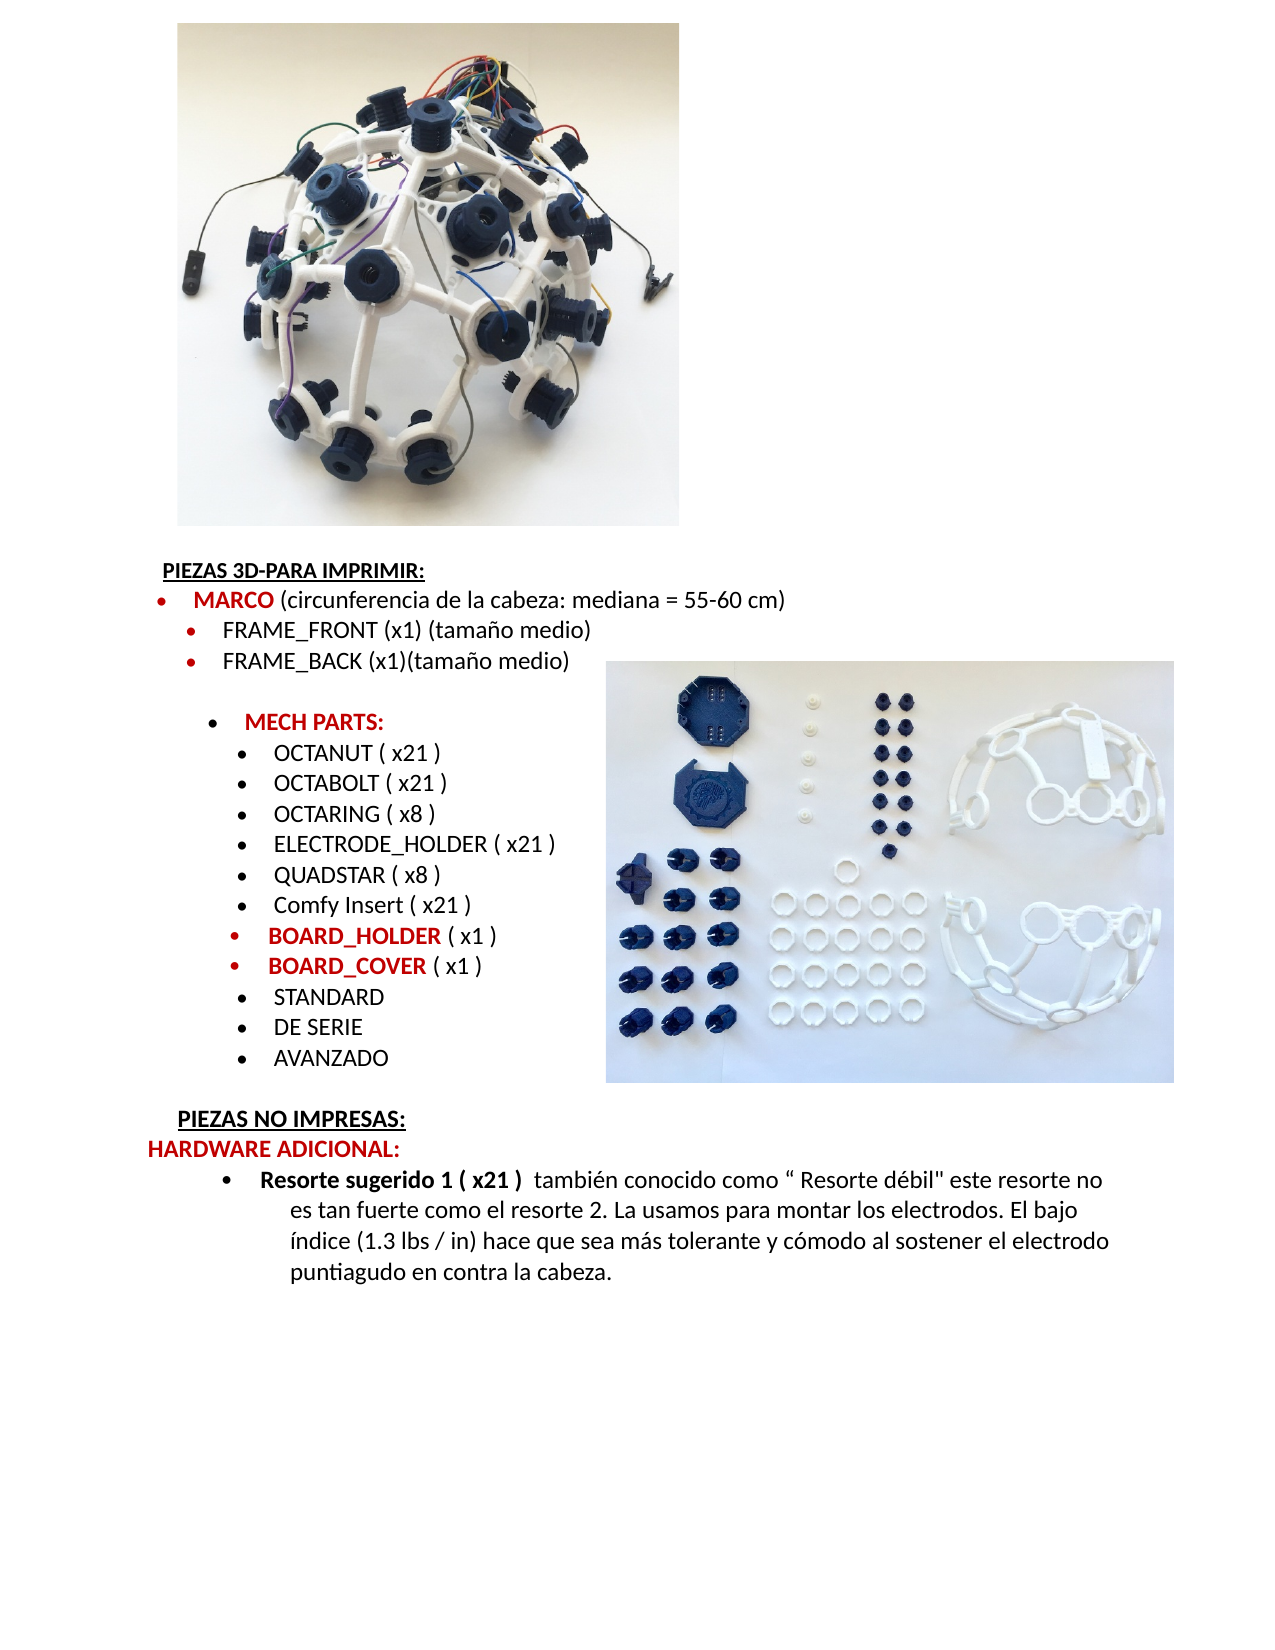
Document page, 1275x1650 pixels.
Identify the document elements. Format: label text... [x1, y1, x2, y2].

list FRAME_BACK (x1)(tamaño medio) [185, 645, 1122, 676]
list MARCO (circunferencia de la cabeza: mediana = 55-60 cm) [156, 584, 1122, 615]
text PIEZAS 3D-PARA IMPRIMIR: [162, 556, 1122, 584]
list Comfy Insert ( x21 ) [236, 889, 605, 920]
list QUADSTAR ( x8 ) [236, 859, 605, 889]
list DE SERIE [236, 1011, 605, 1042]
list OCTARING ( x8 ) [236, 798, 605, 828]
text HARDWARE ADICIONAL: [148, 1133, 1122, 1164]
list ELECTRODE_HOLDER ( x21 ) [236, 828, 605, 859]
list STANDARD [236, 981, 605, 1011]
list BOARD_COVER ( x1 ) [231, 950, 605, 981]
list Resorte sugerido 1 ( x21 ) también conocido como “ Resorte débil" este resorte no es tan fuerte como el resorte 2. La usamos para montar los electrodos. El bajo índice (1.3 lbs / in) hace que sea más tolerante y cómodo al sostener el electrodo puntiagudo en contra la cabeza. [223, 1164, 1122, 1286]
list FRAME_FRONT (x1) (tamaño medio) [185, 615, 1122, 645]
list BOARD_HOLDER ( x1 ) [231, 920, 605, 950]
list OCTABOLT ( x21 ) [236, 767, 605, 798]
list MECH PARTS: [207, 706, 605, 737]
list AVANZADO [236, 1042, 605, 1072]
list OCTANUT ( x21 ) [236, 737, 605, 767]
text PIEZAS NO IMPRESAS: [177, 1103, 1122, 1133]
